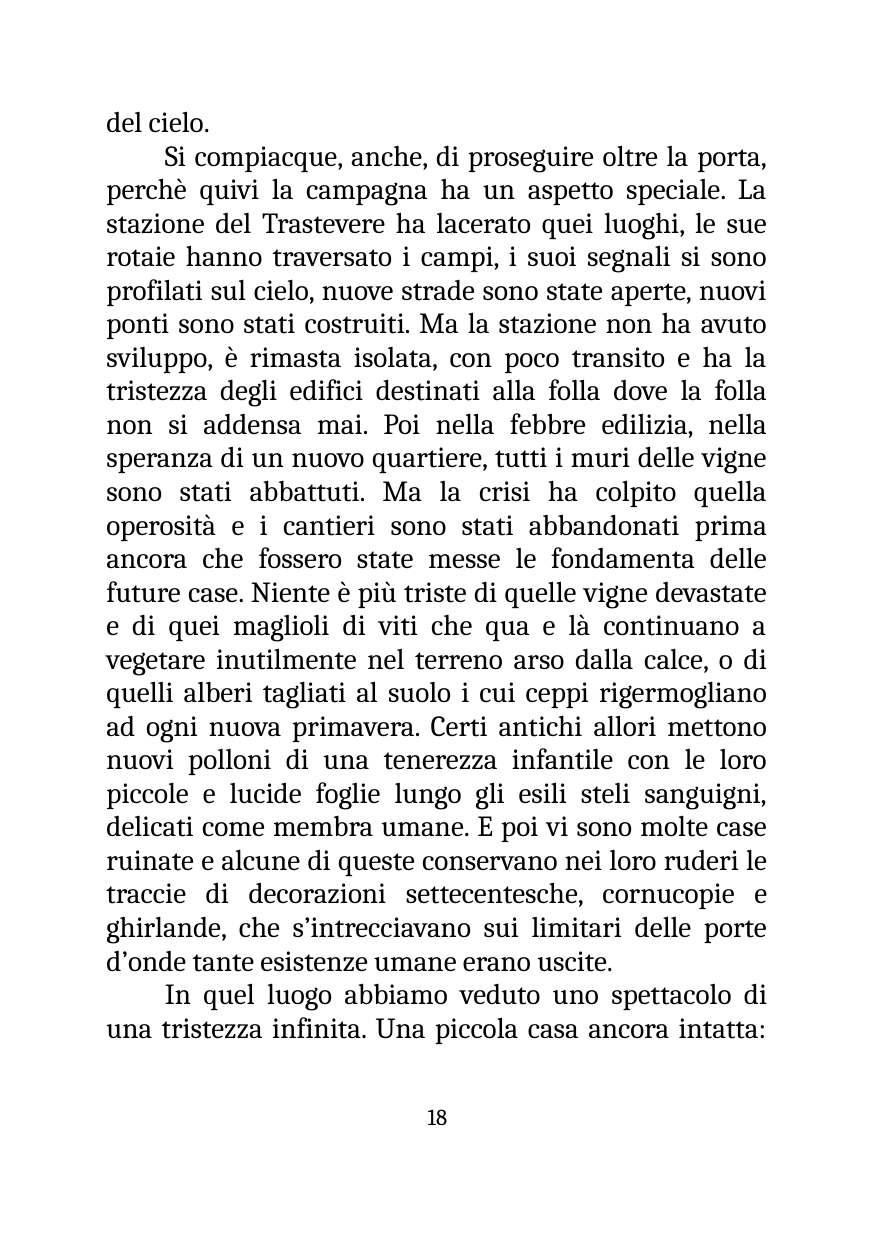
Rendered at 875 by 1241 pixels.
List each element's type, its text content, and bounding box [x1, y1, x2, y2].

text del cielo. [106, 106, 768, 140]
text Si compiacque, anche, di proseguire oltre la porta, perchè quivi la campagna ha un aspetto speciale. La stazione del Trastevere ha lacerato quei luoghi, le sue rotaie hanno traversato i campi, i suoi segnali si sono profilati sul cielo, nuove strade sono state aperte, nuovi ponti sono stati costruiti. Ma la stazione non ha avuto sviluppo, è rimasta isolata, con poco transito e ha la tristezza degli edifici destinati alla folla dove la folla non si addensa mai. Poi nella febbre edilizia, nella speranza di un nuovo quartiere, tutti i muri delle vigne sono stati abbattuti. Ma la crisi ha colpito quella operosità e i cantieri sono stati abbandonati prima ancora che fossero state messe le fondamenta delle future case. Niente è più triste di quelle vigne devastate e di quei maglioli di viti che qua e là continuano a vegetare inutilmente nel terreno arso dalla calce, o di quelli alberi tagliati al suolo i cui ceppi rigermogliano ad ogni nuova primavera. Certi antichi allori mettono nuovi polloni di una tenerezza infantile con le loro piccole e lucide foglie lungo gli esili steli sanguigni, delicati come membra umane. E poi vi sono molte case ruinate e alcune di queste conservano nei loro ruderi le traccie di decorazioni settecentesche, cornucopie e ghirlande, che s’intrecciavano sui limitari delle porte d’onde tante esistenze umane erano uscite. [106, 140, 768, 978]
text In quel luogo abbiamo veduto uno spettacolo di una tristezza infinita. Una piccola casa ancora intatta: [106, 978, 768, 1045]
